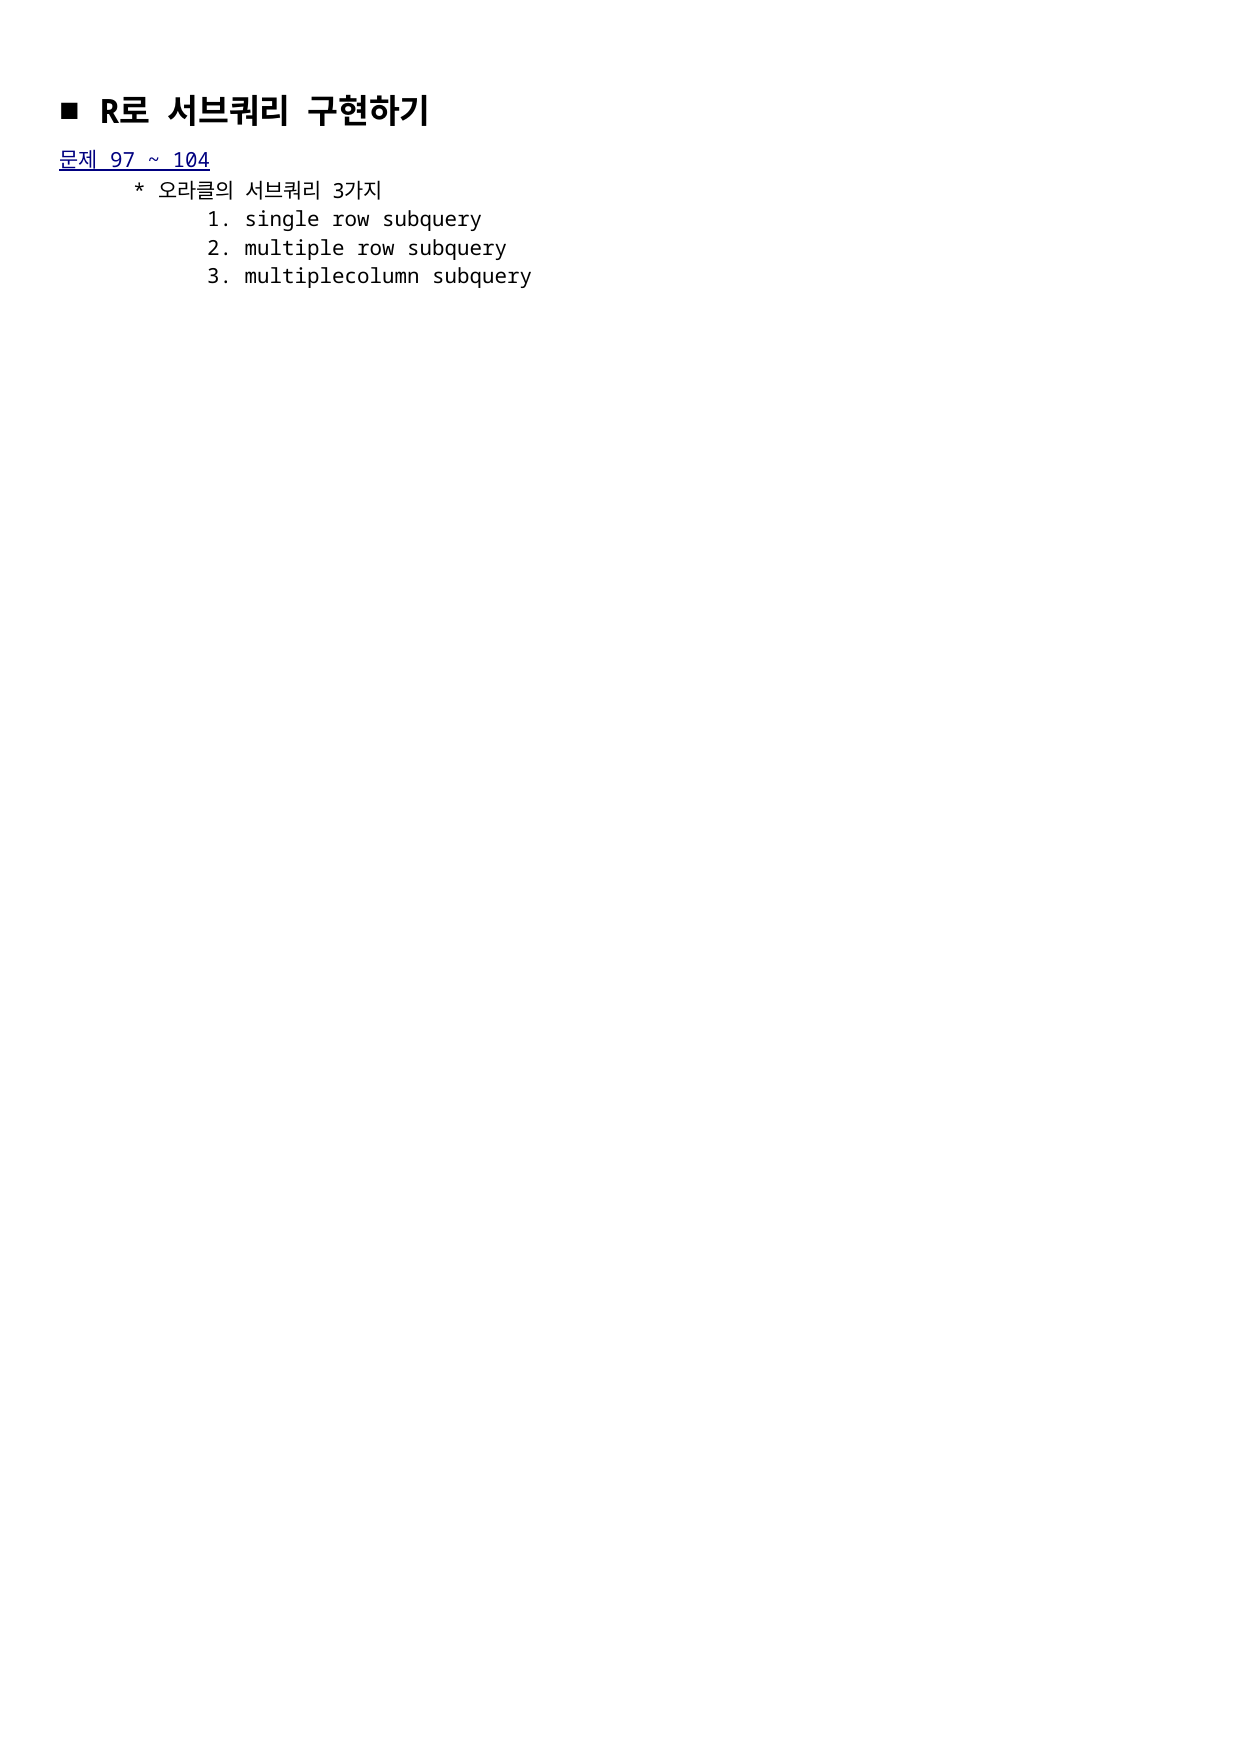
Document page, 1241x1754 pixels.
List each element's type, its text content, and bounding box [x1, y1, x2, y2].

subtitle ■ R로 서브쿼리 구현하기 [59, 84, 1181, 133]
text 문제 97 ~ 104 [59, 145, 1181, 174]
text 3. multiplecolumn subquery [59, 261, 1181, 289]
text * 오라클의 서브쿼리 3가지 [59, 174, 1181, 204]
text 2. multiple row subquery [59, 233, 1181, 261]
text 1. single row subquery [59, 204, 1181, 233]
